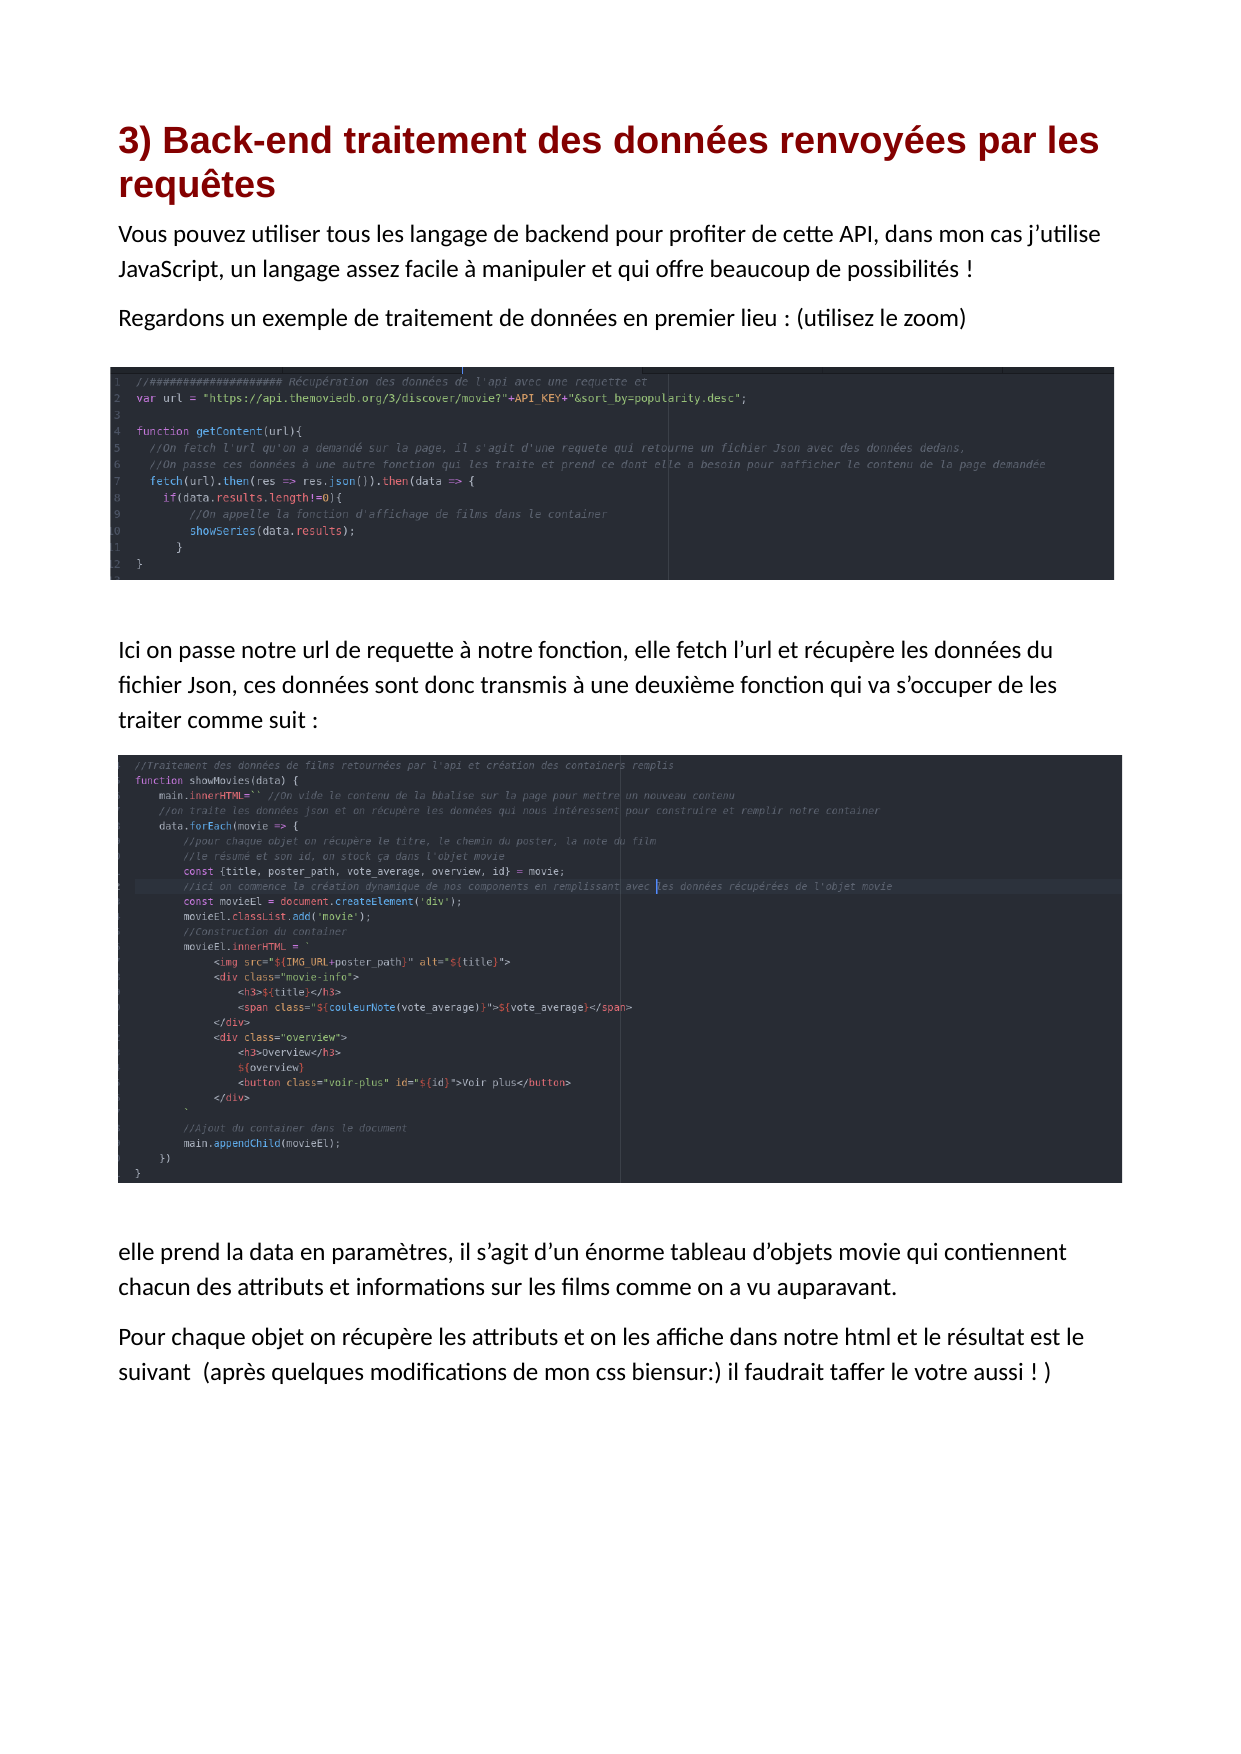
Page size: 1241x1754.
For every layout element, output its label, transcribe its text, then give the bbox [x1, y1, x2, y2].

subtitle 3) Back-end traitement des données renvoyées par les requêtes [118, 118, 1122, 205]
picture [110, 367, 1115, 580]
text elle prend la data en paramètres, il s’agit d’un énorme tableau d’objets movie qui contiennent chacun des attributs et informations sur les films comme on a vu auparavant. [118, 1237, 1122, 1302]
text Ici on passe notre url de requette à notre fonction, elle fetch l’url et récupère les données du fichier Json, ces données sont donc transmis à une deuxième fonction qui va s’occuper de les traiter comme suit : [118, 634, 1122, 734]
picture [118, 755, 1123, 1183]
text Pour chaque objet on récupère les attributs et on les affiche dans notre html et le résultat est le suivant (après quelques modifications de mon css biensur:) il faudrait taffer le votre aussi ! ) [118, 1321, 1122, 1387]
text Vous pouvez utiliser tous les langage de backend pour profiter de cette API, dans mon cas j’utilise JavaScript, un langage assez facile à manipuler et qui offre beaucoup de possibilités ! [118, 218, 1122, 283]
text Regardons un exemple de traitement de données en premier lieu : (utilisez le zoom) [118, 302, 1122, 333]
